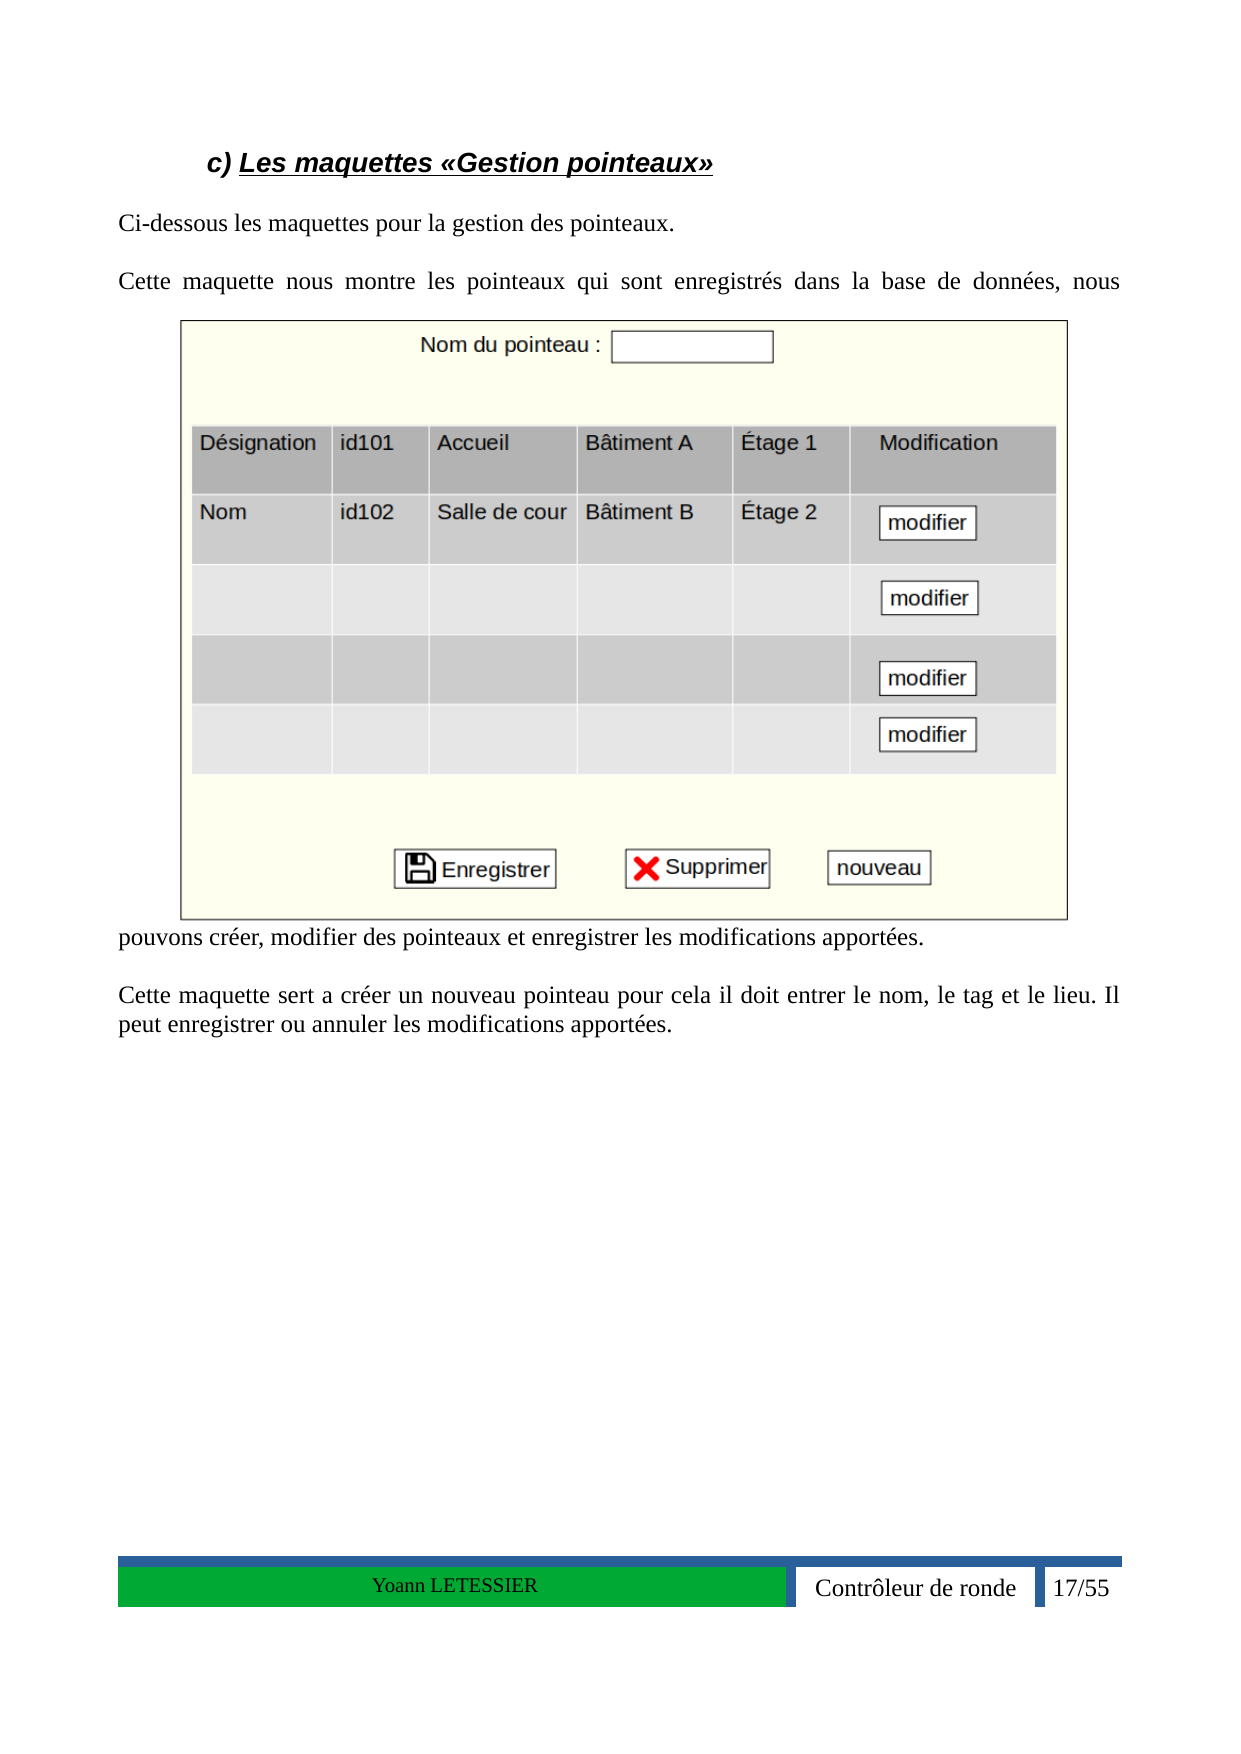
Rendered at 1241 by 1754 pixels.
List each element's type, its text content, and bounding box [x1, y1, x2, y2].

text Ci-dessous les maquettes pour la gestion des pointeaux. [118, 208, 1122, 237]
picture [175, 319, 1069, 923]
text Cette maquette nous montre les pointeaux qui sont enregistrés dans la base de données, nous pouvons créer, modifier des pointeaux et enregistrer les modifications apportées. [118, 266, 1122, 951]
subtitle Les maquettes «Gestion pointeaux» [118, 147, 1122, 179]
text Cette maquette sert a créer un nouveau pointeau pour cela il doit entrer le nom, le tag et le lieu. Il peut enregistrer ou annuler les modifications apportées. [118, 980, 1122, 1037]
